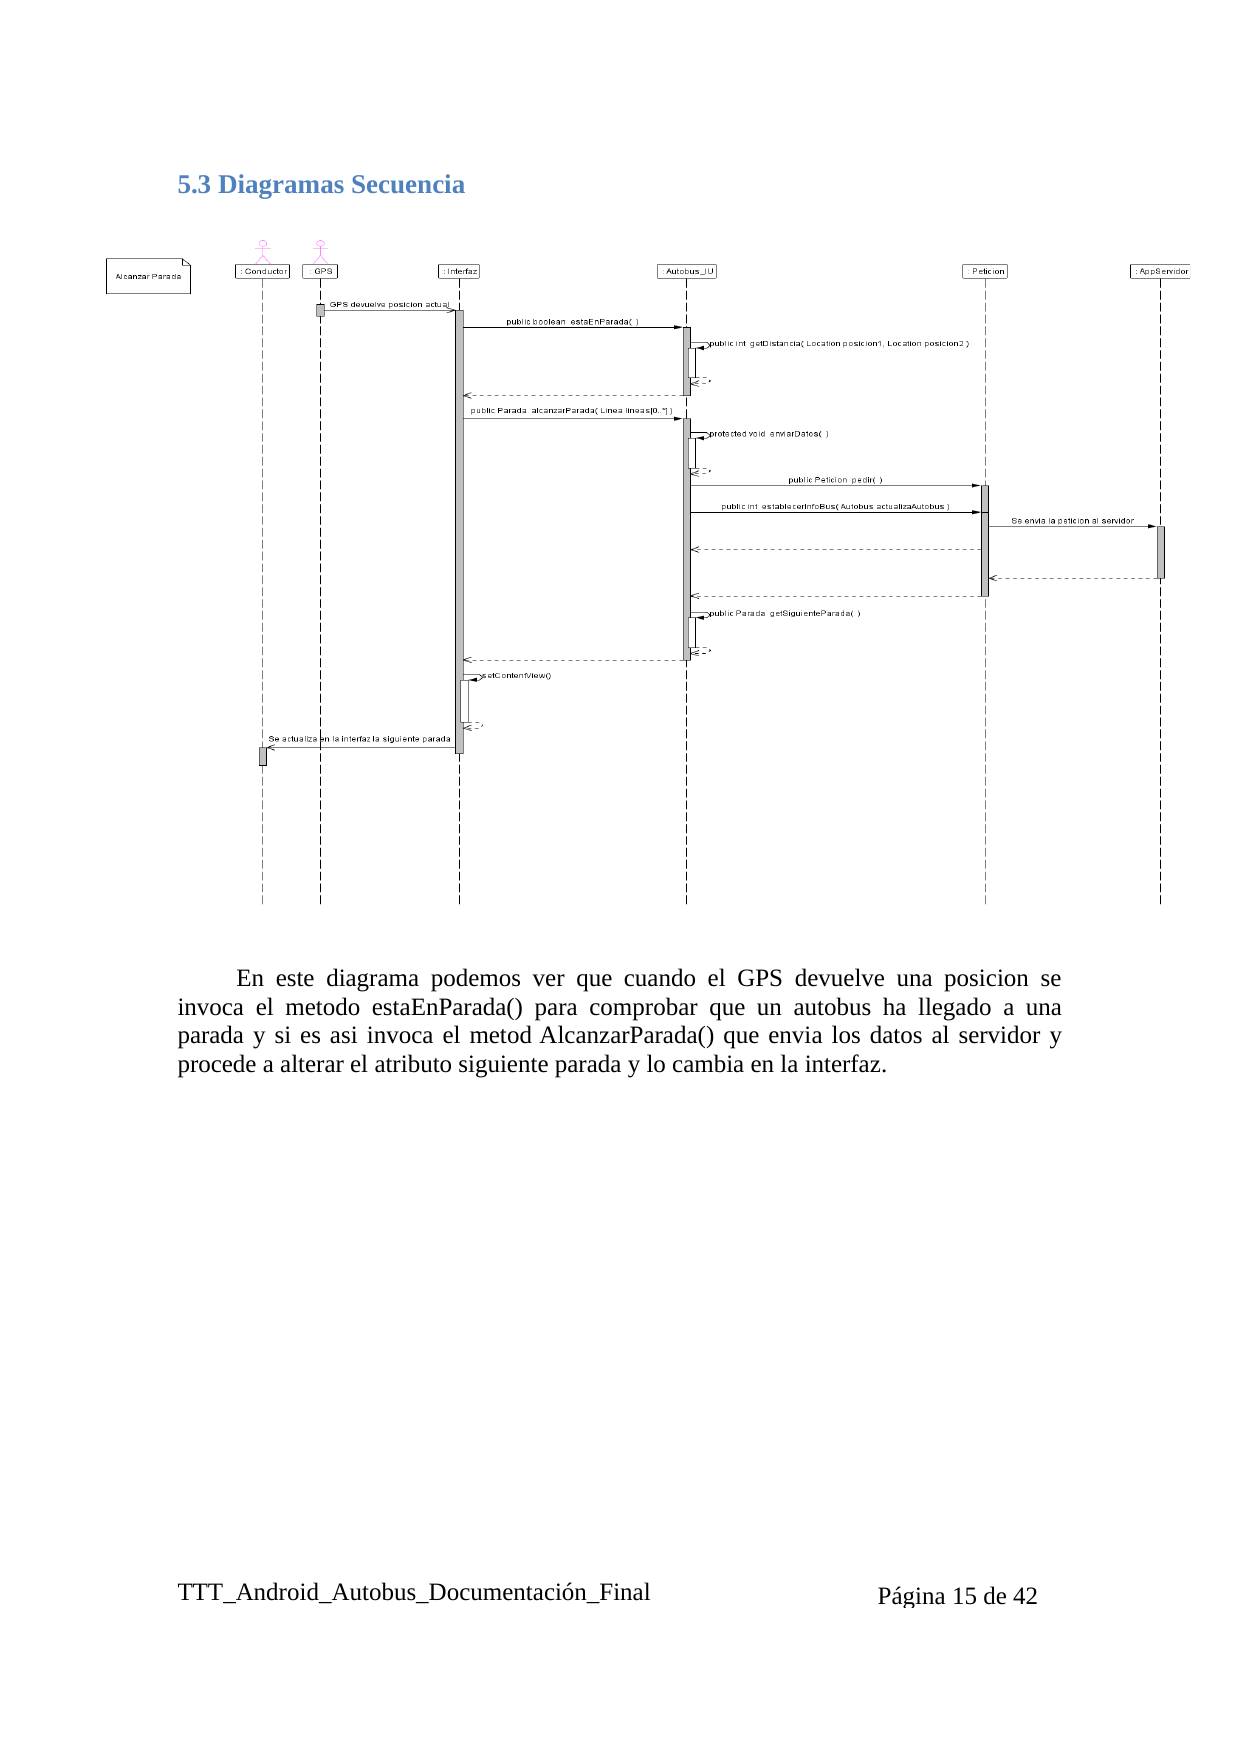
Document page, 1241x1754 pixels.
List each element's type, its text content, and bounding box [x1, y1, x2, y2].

subtitle 5.3 Diagramas Secuencia [177, 168, 1063, 200]
picture [85, 229, 1191, 906]
text En este diagrama podemos ver que cuando el GPS devuelve una posicion se invoca el metodo estaEnParada() para comprobar que un autobus ha llegado a una parada y si es asi invoca el metod AlcanzarParada() que envia los datos al servidor y procede a alterar el atributo siguiente parada y lo cambia en la interfaz. [177, 963, 1063, 1078]
